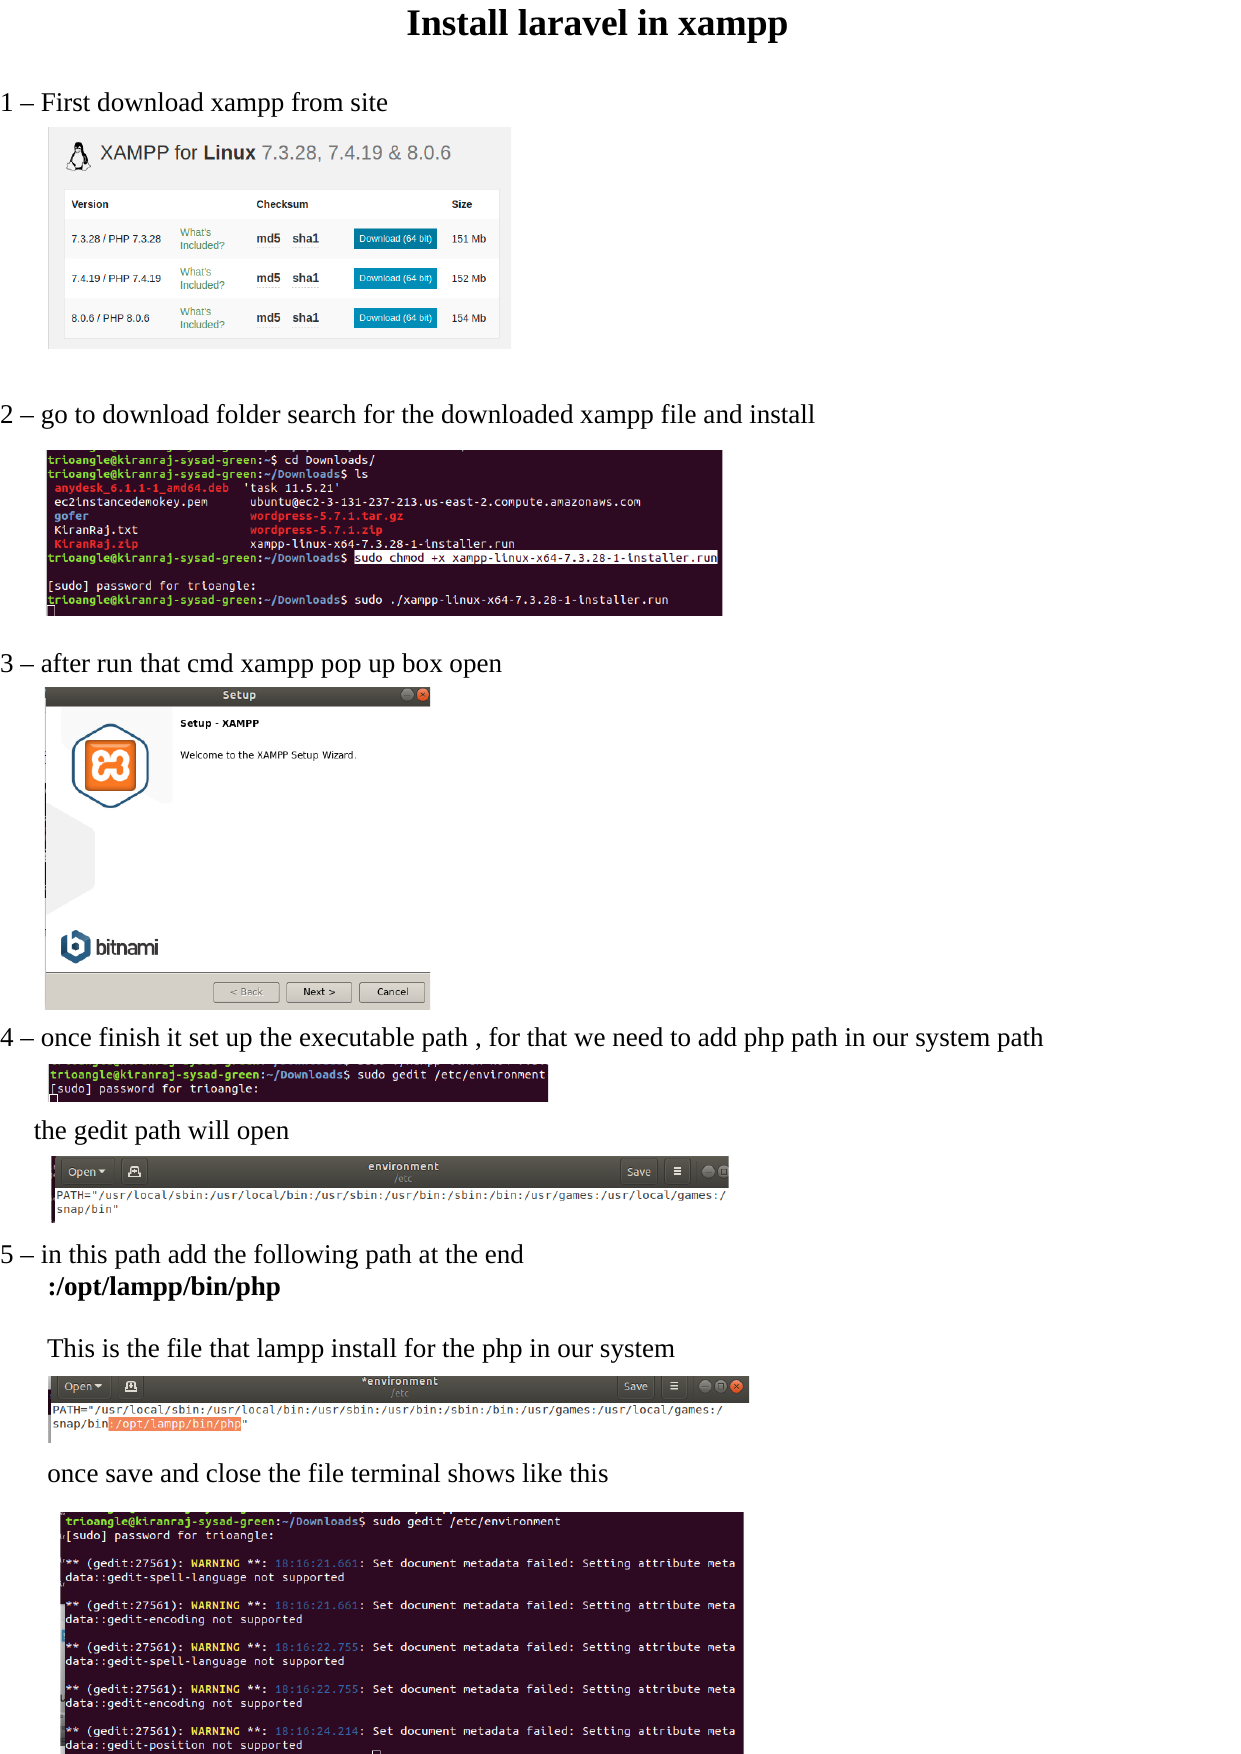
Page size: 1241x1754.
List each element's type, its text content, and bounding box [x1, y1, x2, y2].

picture [133, 1376, 750, 1443]
text the gedit path will open [0, 1114, 1240, 1145]
text 4 – once finish it set up the executable path , for that we need to add php path in our system path [0, 1021, 1240, 1052]
picture [200, 1512, 744, 1754]
picture [124, 490, 723, 616]
text 1 – First download xampp from site [0, 86, 1240, 117]
picture [44, 127, 358, 349]
text 2 – go to download folder search for the downloaded xampp file and install [0, 398, 1240, 429]
text This is the file that lampp install for the php in our system [0, 1332, 1240, 1363]
text 3 – after run that cmd xampp pop up box open [0, 647, 1240, 678]
picture [68, 687, 403, 1010]
text 5 – in this path add the following path at the end [0, 1239, 1240, 1270]
picture [122, 1156, 729, 1223]
text :/opt/lampp/bin/php [0, 1270, 1240, 1301]
text once save and close the file terminal shows like this [0, 1457, 1240, 1488]
picture [248, 1084, 549, 1102]
text Install laravel in xampp [0, 0, 1240, 43]
